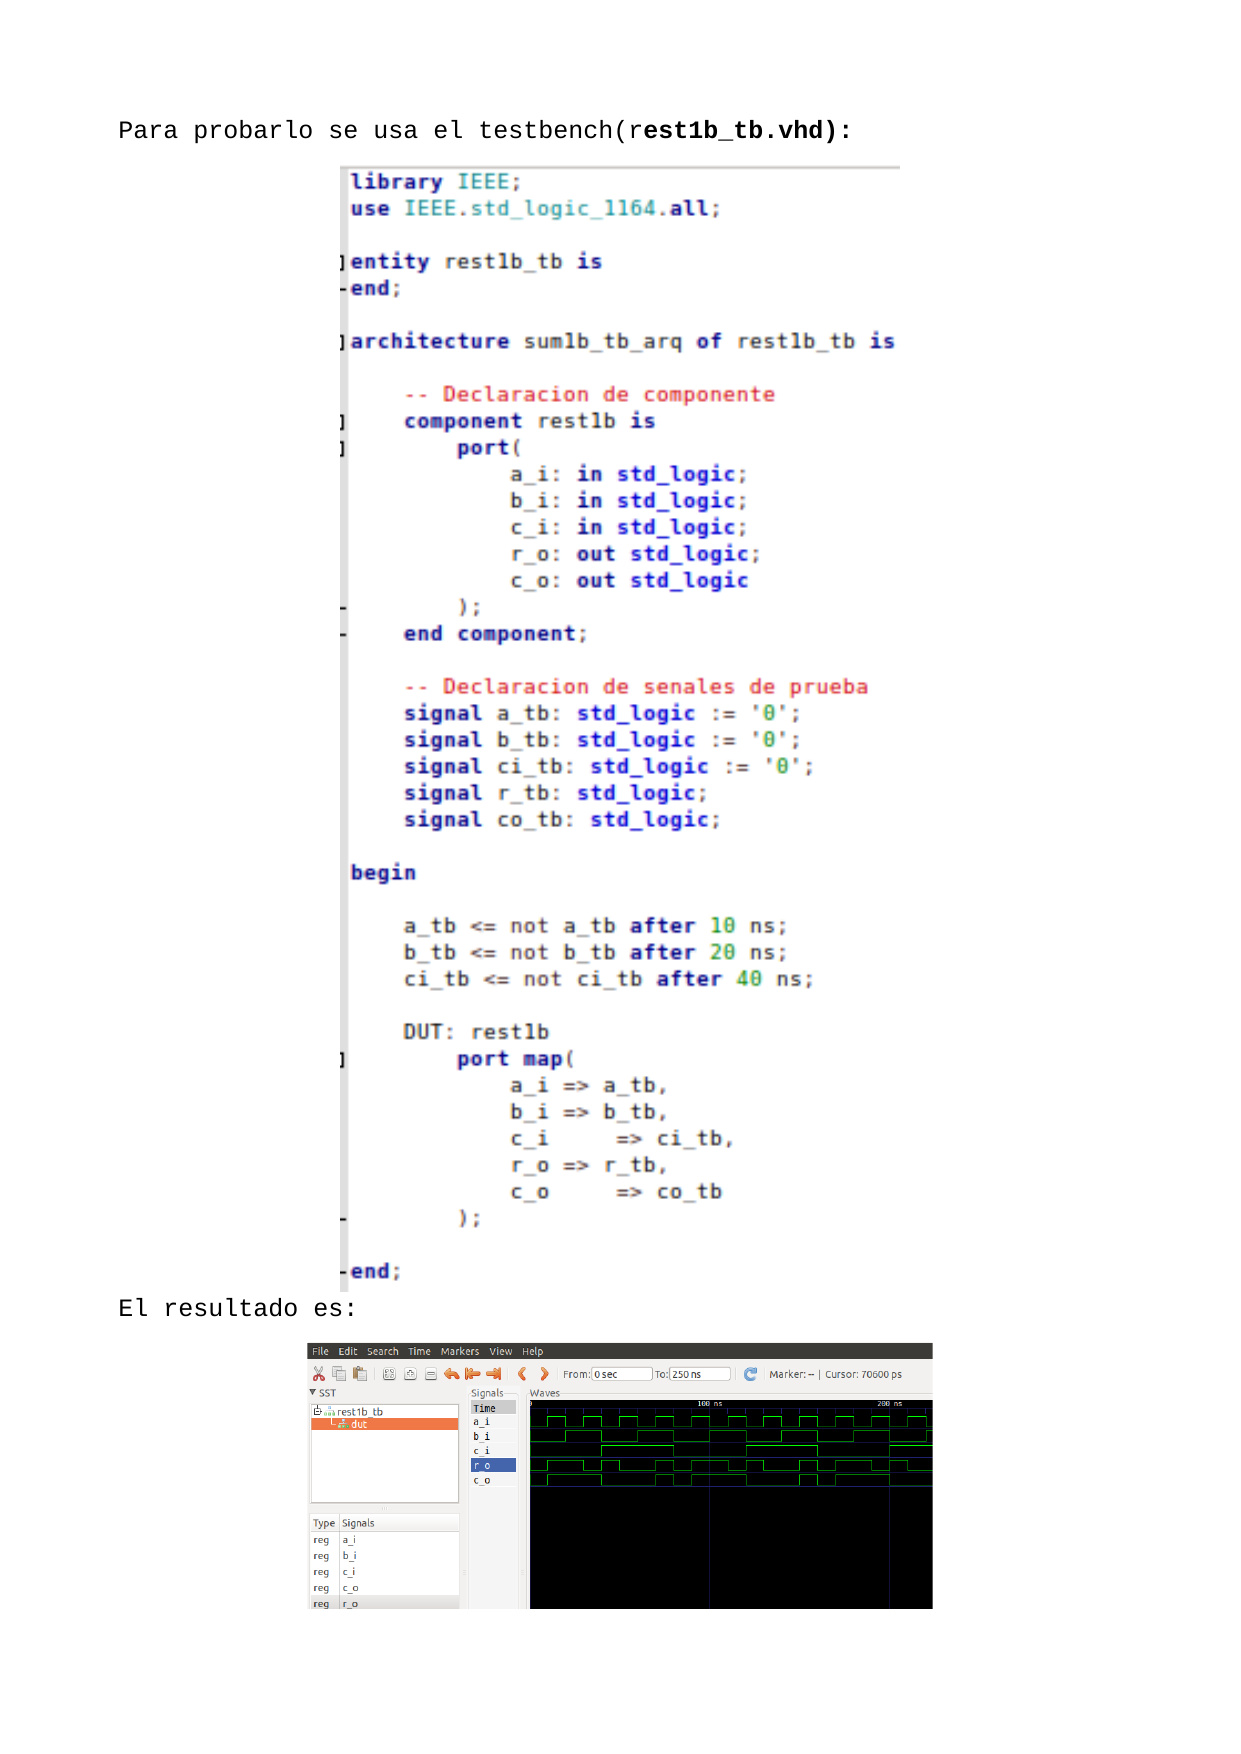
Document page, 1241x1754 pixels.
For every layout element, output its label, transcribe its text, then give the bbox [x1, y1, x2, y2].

picture [340, 165, 900, 1292]
text El resultado es: [118, 1295, 1122, 1323]
picture [307, 1342, 933, 1609]
text Para probarlo se usa el testbench(rest1b_tb.vhd): [118, 118, 1122, 146]
